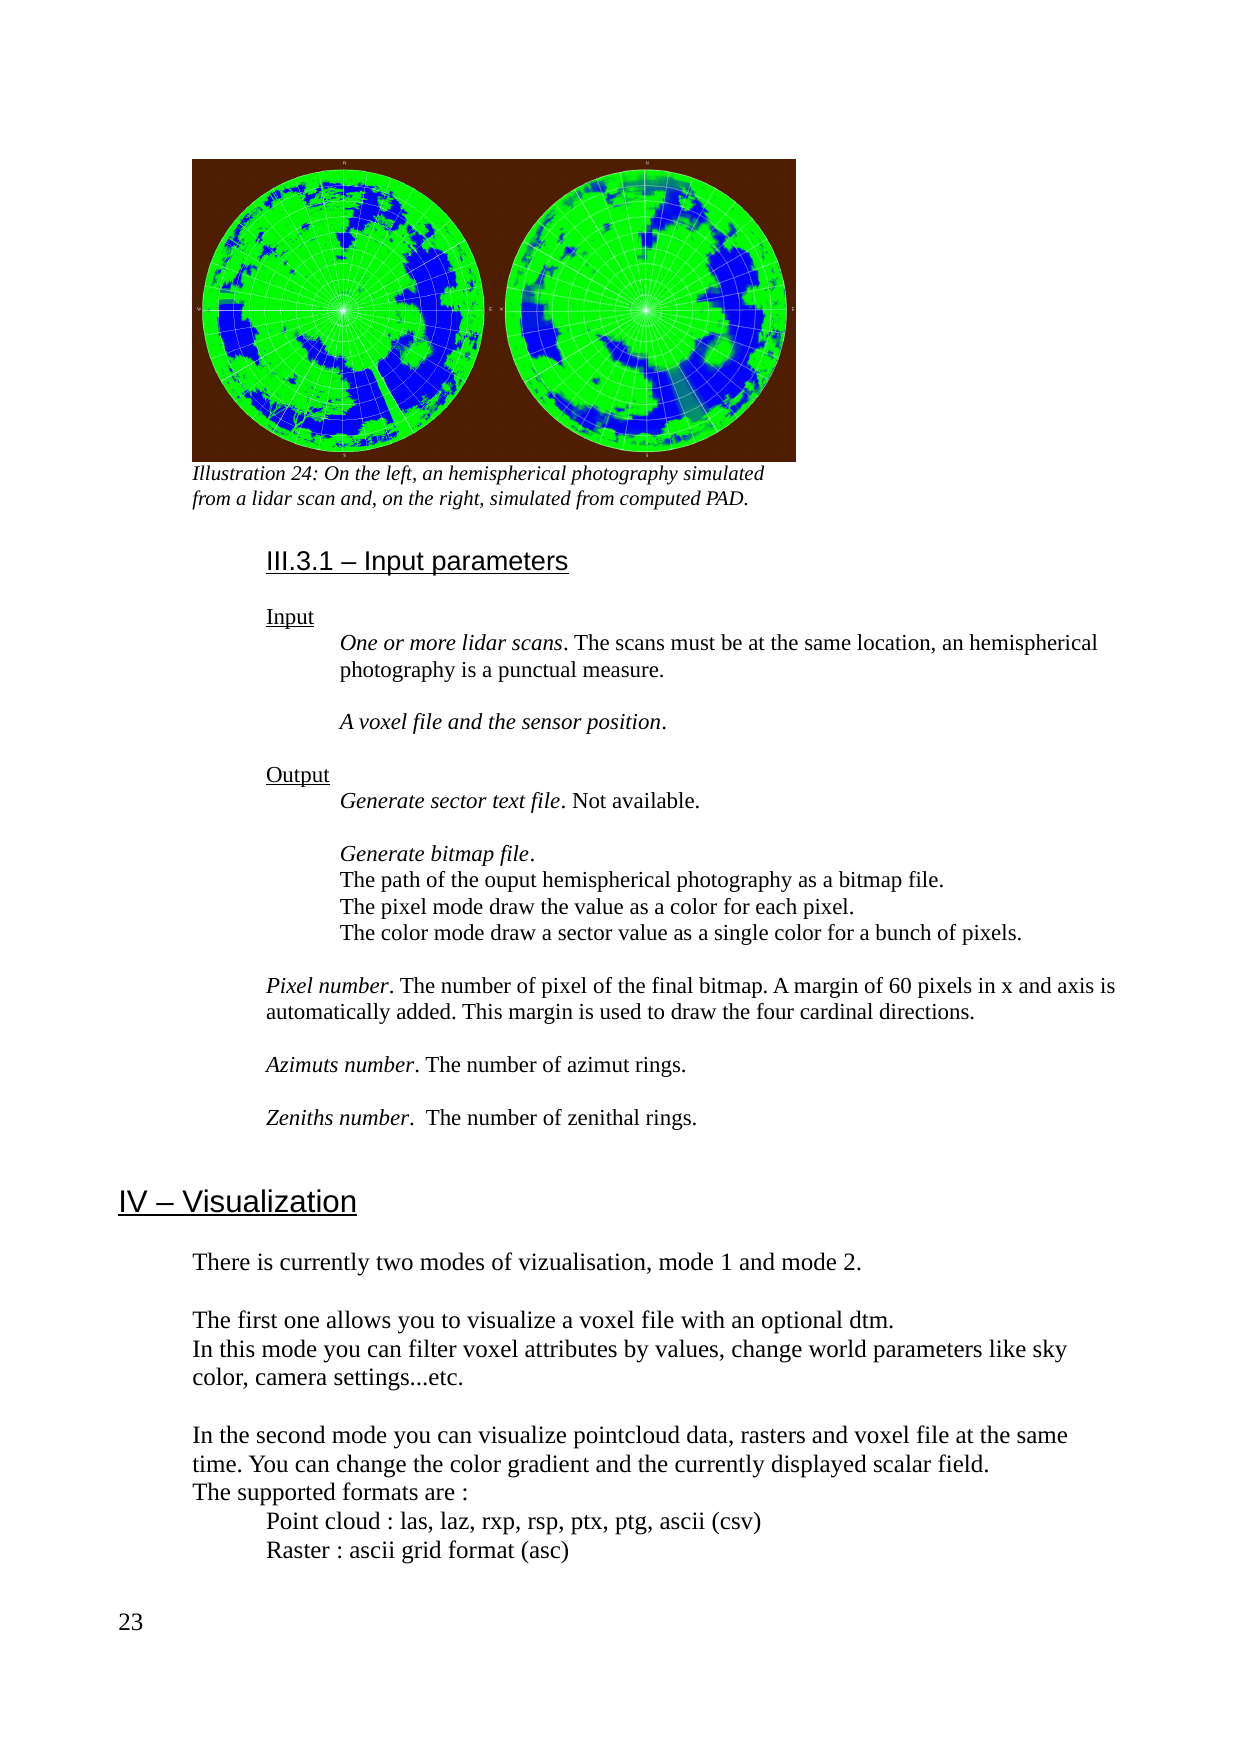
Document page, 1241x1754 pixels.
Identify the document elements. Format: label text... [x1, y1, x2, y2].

subtitle III.3.1 – Input parameters [266, 545, 1122, 577]
text The path of the ouput hemispherical photography as a bitmap file. [266, 867, 1122, 893]
text Raster : ascii grid format (asc) [192, 1535, 1122, 1564]
text The color mode draw a sector value as a single color for a bunch of pixels. [266, 919, 1122, 946]
text One or more lidar scans. The scans must be at the same location, an hemispherical photography is a punctual measure. [266, 629, 1122, 682]
text Azimuts number. The number of azimut rings. [266, 1051, 1122, 1077]
text Input [266, 603, 1122, 629]
text Generate bitmap file. [266, 840, 1122, 867]
text Illustration 24: On the left, an hemispherical photography simulated from a lidar scan and, on the right, simulated from computed PAD. [192, 462, 796, 509]
text The supported formats are : [192, 1477, 1122, 1506]
text A voxel file and the sensor position. [266, 708, 1122, 735]
text The first one allows you to visualize a voxel file with an optional dtm. [192, 1305, 1122, 1334]
text Output [266, 761, 1122, 787]
text In this mode you can filter voxel attributes by values, change world parameters like sky color, camera settings...etc. [192, 1334, 1122, 1391]
text The pixel mode draw the value as a color for each pixel. [266, 893, 1122, 919]
text Zeniths number. The number of zenithal rings. [266, 1104, 1122, 1130]
text There is currently two modes of vizualisation, mode 1 and mode 2. [192, 1247, 1122, 1276]
subtitle IV – Visualization [118, 1183, 1122, 1219]
text Point cloud : las, laz, rxp, rsp, ptx, ptg, ascii (csv) [192, 1506, 1122, 1535]
text Pixel number. The number of pixel of the final bitmap. A margin of 60 pixels in x and axis is automatically added. This margin is used to draw the four cardinal directions. [266, 972, 1122, 1025]
picture [192, 159, 796, 462]
text Generate sector text file. Not available. [266, 787, 1122, 814]
text In the second mode you can visualize pointcloud data, rasters and voxel file at the same time. You can change the color gradient and the currently displayed scalar field. [192, 1420, 1122, 1477]
